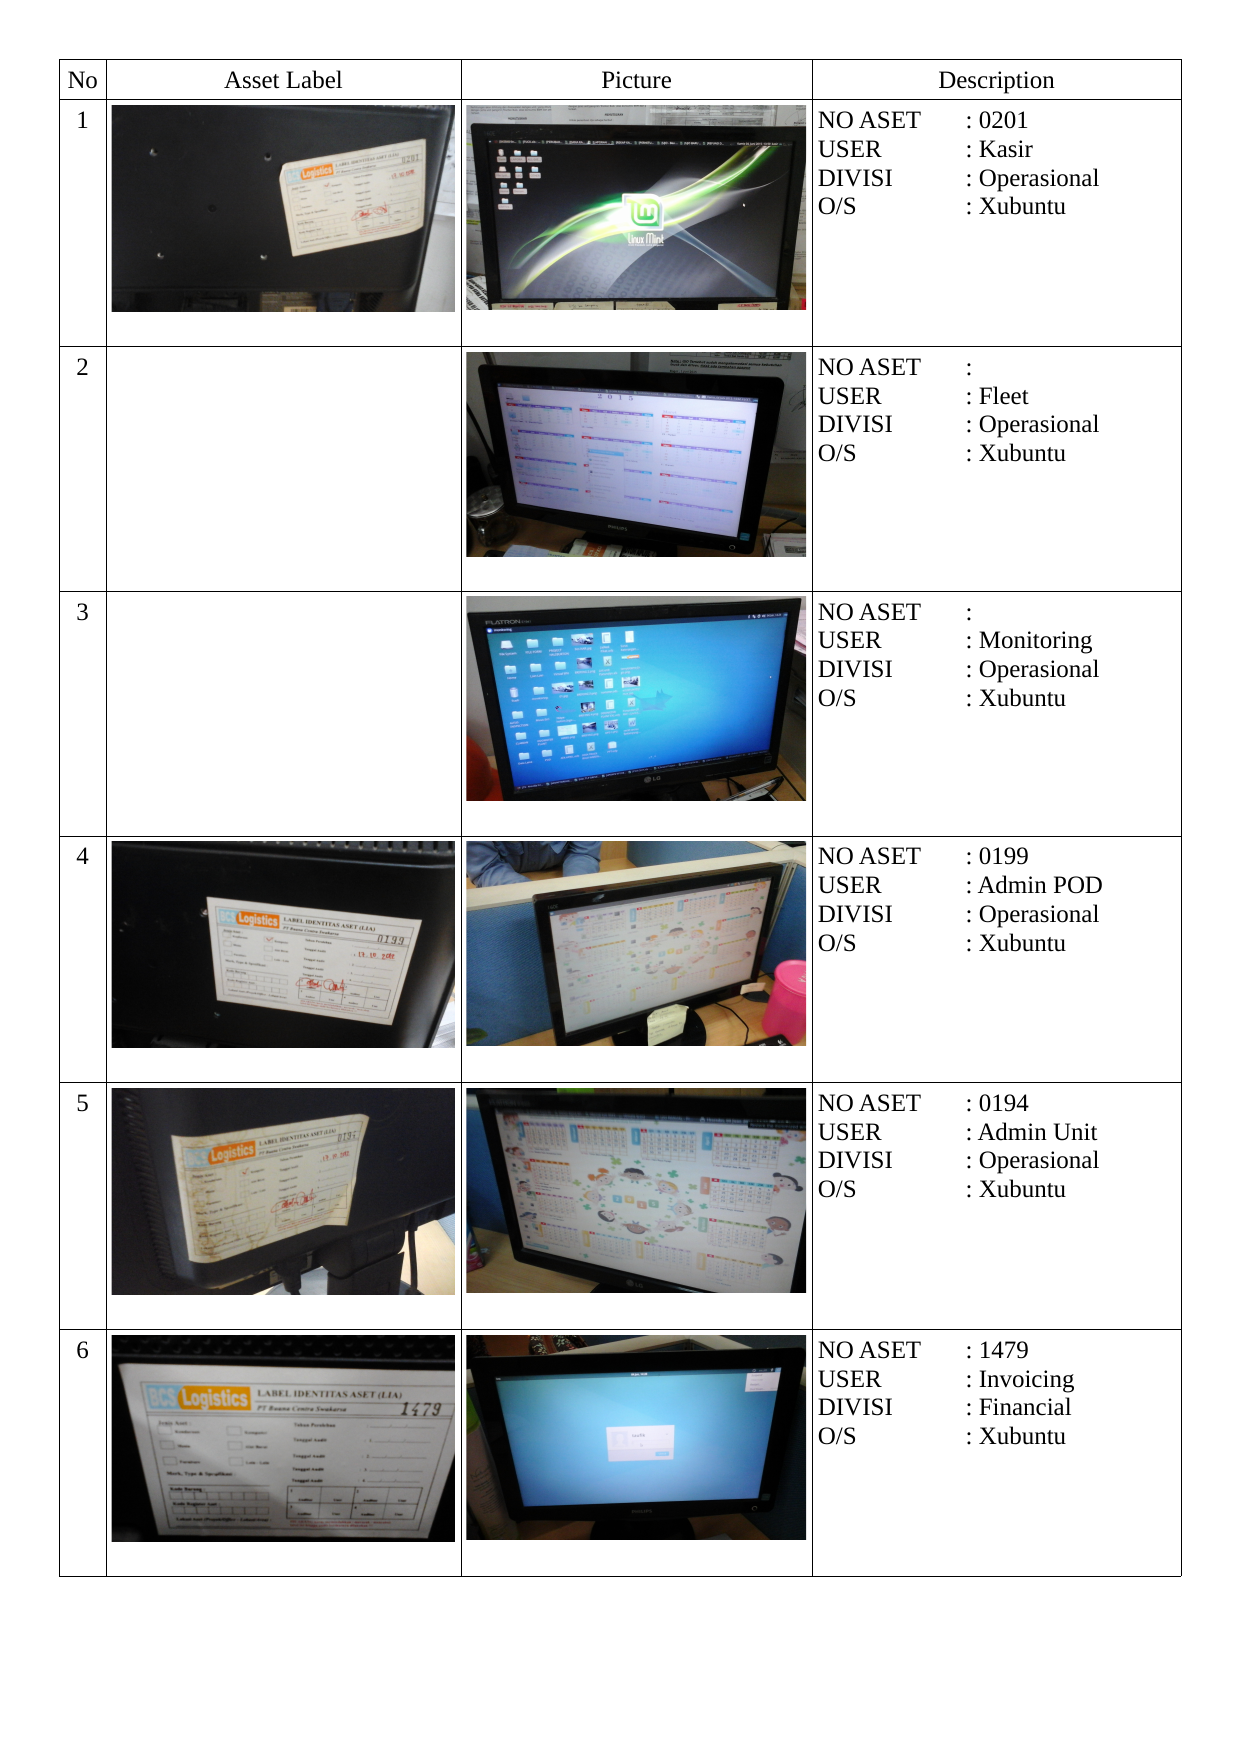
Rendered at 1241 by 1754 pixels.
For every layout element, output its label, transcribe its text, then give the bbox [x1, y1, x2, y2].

picture [111, 105, 455, 312]
picture [466, 105, 807, 310]
table_cell NO ASET : USER : Fleet DIVISI : Operasional O/S : Xubuntu [813, 347, 1181, 591]
table_cell [462, 1083, 812, 1329]
table_cell [107, 837, 461, 1082]
table_header No [60, 60, 106, 99]
table_cell 4 [60, 837, 106, 1082]
table_cell [462, 347, 812, 591]
table_cell NO ASET : USER : Monitoring DIVISI : Operasional O/S : Xubuntu [813, 592, 1181, 836]
table_cell 2 [60, 347, 106, 591]
table_cell 1 [60, 100, 106, 346]
picture [111, 1335, 455, 1542]
table_cell [462, 592, 812, 836]
picture [466, 1088, 807, 1293]
table_cell NO ASET : 0199 USER : Admin POD DIVISI : Operasional O/S : Xubuntu [813, 837, 1181, 1082]
table_cell [107, 1083, 461, 1329]
table_cell [107, 592, 461, 836]
table_cell [107, 100, 461, 346]
picture [466, 596, 807, 801]
picture [466, 352, 807, 557]
table_cell [462, 837, 812, 1082]
table_header Picture [462, 60, 812, 99]
picture [466, 841, 807, 1046]
table_cell NO ASET : 1479 USER : Invoicing DIVISI : Financial O/S : Xubuntu [813, 1330, 1181, 1576]
table_cell 5 [60, 1083, 106, 1329]
picture [466, 1335, 807, 1540]
table_header Asset Label [107, 60, 461, 99]
table_cell 3 [60, 592, 106, 836]
table_header Description [813, 60, 1181, 99]
table_cell [462, 1330, 812, 1576]
picture [111, 1088, 455, 1295]
table_cell [107, 347, 461, 591]
table_cell NO ASET : 0201 USER : Kasir DIVISI : Operasional O/S : Xubuntu [813, 100, 1181, 346]
table_cell [107, 1330, 461, 1576]
table_cell [462, 100, 812, 346]
table_cell NO ASET : 0194 USER : Admin Unit DIVISI : Operasional O/S : Xubuntu [813, 1083, 1181, 1329]
picture [111, 841, 455, 1048]
table_cell 6 [60, 1330, 106, 1576]
